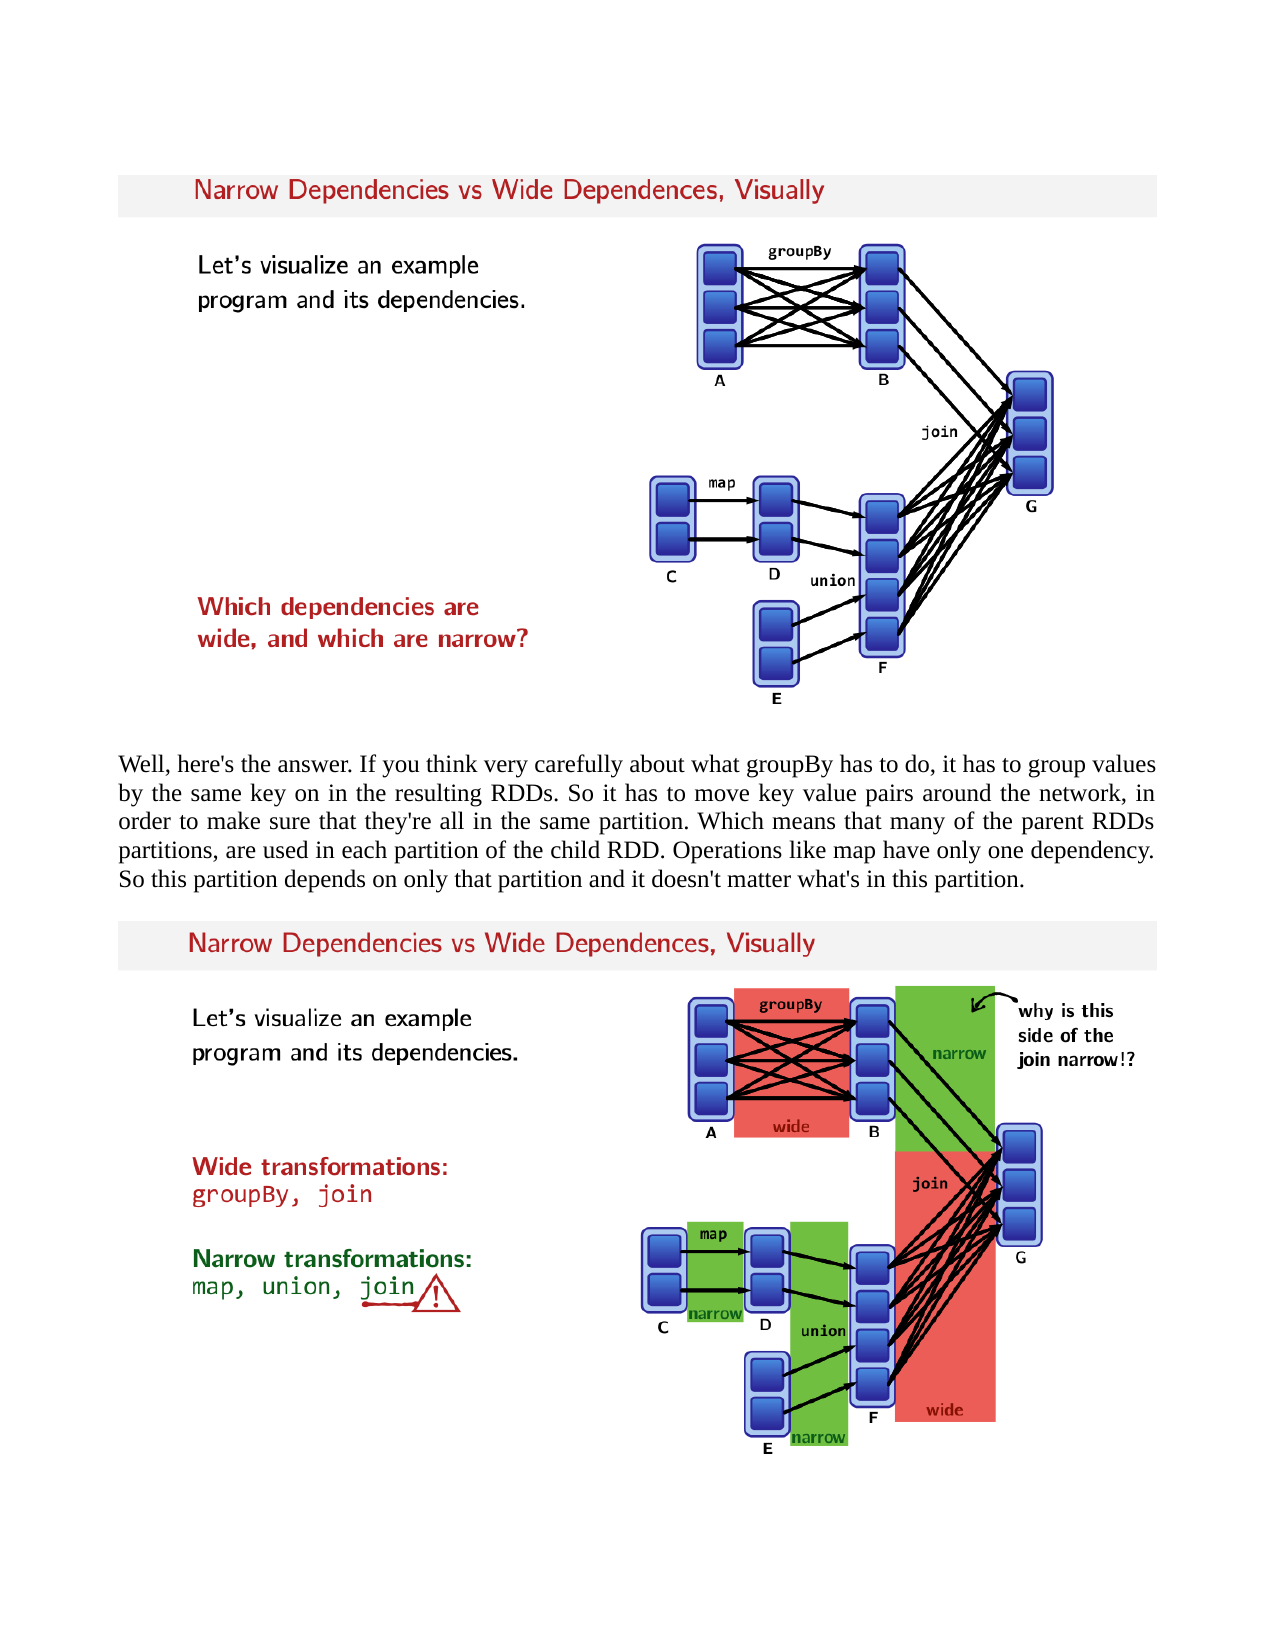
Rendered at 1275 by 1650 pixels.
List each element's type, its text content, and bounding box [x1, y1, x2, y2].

picture [118, 175, 1157, 721]
text Well, here's the answer. If you think very carefully about what groupBy has to do, it has to group values by the same key on in the resulting RDDs. So it has to move key value pairs around the network, in order to make sure that they're all in the same partition. Which means that many of the parent RDDs partitions, are used in each partition of the child RDD. Operations like map have only one dependency. So this partition depends on only that partition and it doesn't matter what's in this partition. [118, 749, 1157, 893]
picture [118, 921, 1157, 1462]
